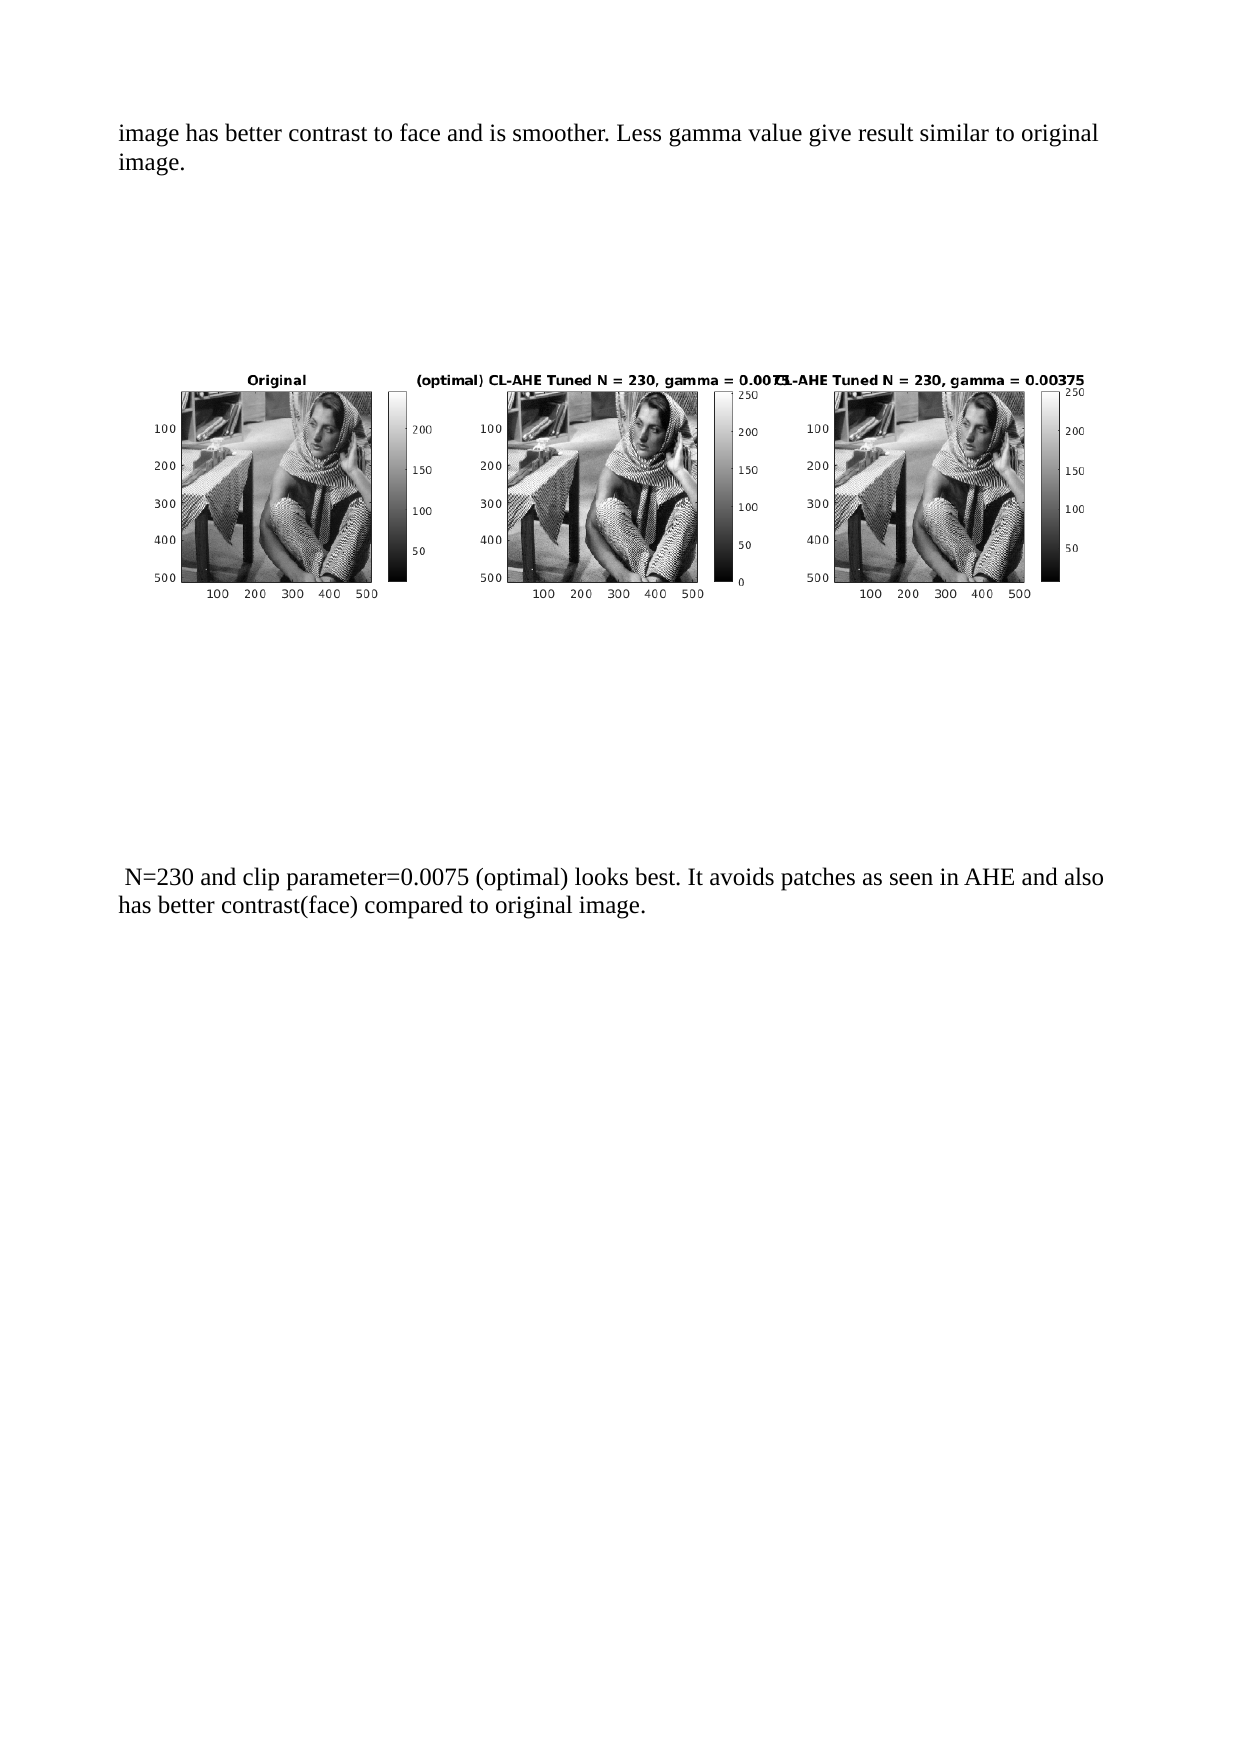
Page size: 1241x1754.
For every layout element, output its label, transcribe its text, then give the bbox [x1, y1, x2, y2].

text N=230 and clip parameter=0.0075 (optimal) looks best. It avoids patches as seen in AHE and also has better contrast(face) compared to original image. [118, 862, 1122, 919]
text image has better contrast to face and is smoother. Less gamma value give result similar to original image. [118, 118, 1122, 176]
picture [30, 189, 1192, 805]
